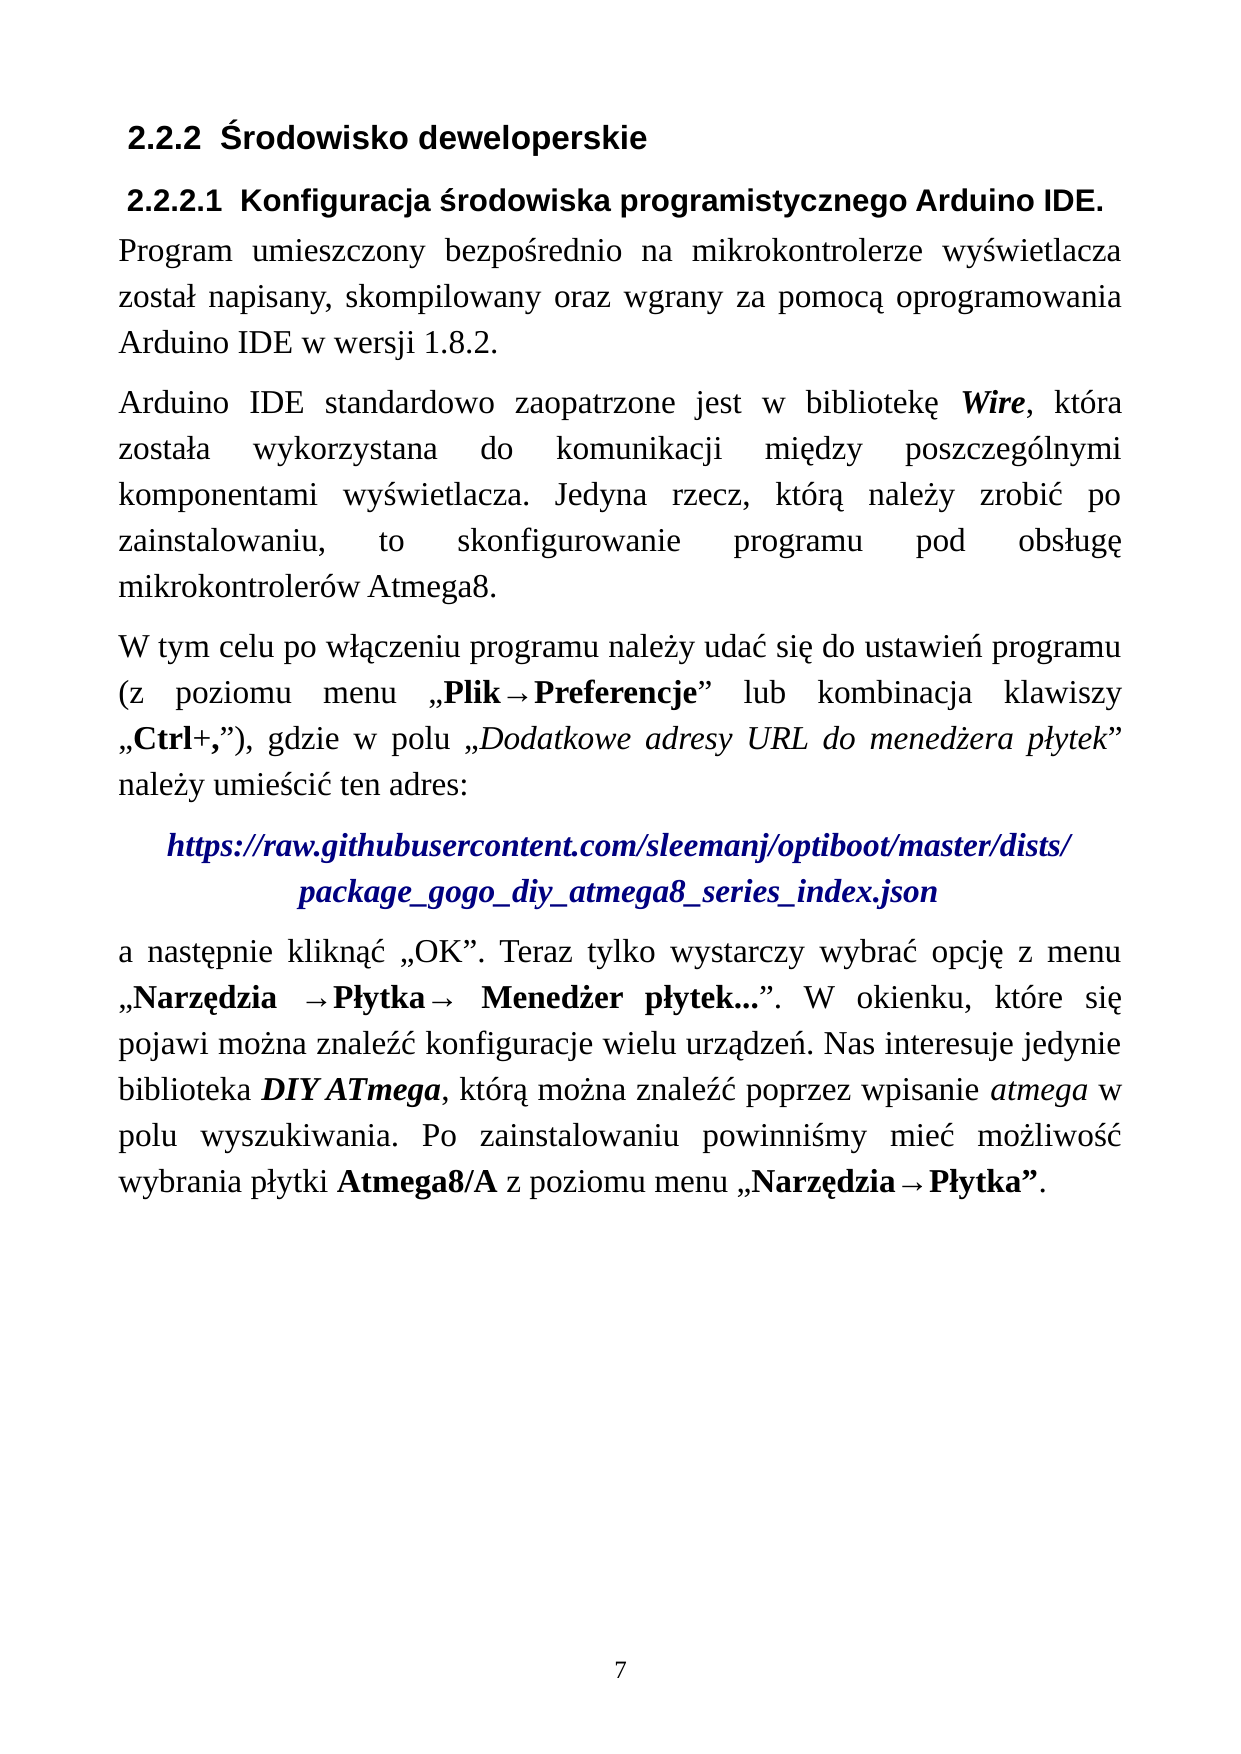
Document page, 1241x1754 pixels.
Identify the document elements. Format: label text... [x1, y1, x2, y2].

text W tym celu po włączeniu programu należy udać się do ustawień programu (z poziomu menu „Plik→Preferencje” lub kombinacja klawiszy „Ctrl+,”), gdzie w polu „Dodatkowe adresy URL do menedżera płytek” należy umieścić ten adres: [118, 627, 1122, 803]
text https://raw.githubusercontent.com/sleemanj/optiboot/master/dists/package_gogo_diy_atmega8_series_index.json [118, 825, 1122, 909]
text Arduino IDE standardowo zaopatrzone jest w bibliotekę Wire, która została wykorzystana do komunikacji między poszczególnymi komponentami wyświetlacza. Jedyna rzecz, którą należy zrobić po zainstalowaniu, to skonfigurowanie programu pod obsługę mikrokontrolerów Atmega8. [118, 382, 1122, 604]
text Program umieszczony bezpośrednio na mikrokontrolerze wyświetlacza został napisany, skompilowany oraz wgrany za pomocą oprogramowania Arduino IDE w wersji 1.8.2. [118, 230, 1122, 360]
subtitle Konfiguracja środowiska programistycznego Arduino IDE. [118, 182, 1122, 217]
text a następnie kliknąć „OK”. Teraz tylko wystarczy wybrać opcję z menu „Narzędzia →Płytka→ Menedżer płytek...”. W okienku, które się pojawi można znaleźć konfiguracje wielu urządzeń. Nas interesuje jedynie biblioteka DIY ATmega, którą można znaleźć poprzez wpisanie atmega w polu wyszukiwania. Po zainstalowaniu powinniśmy mieć możliwość wybrania płytki Atmega8/A z poziomu menu „Narzędzia→Płytka”. [118, 931, 1122, 1199]
subtitle Środowisko deweloperskie [118, 118, 1122, 157]
